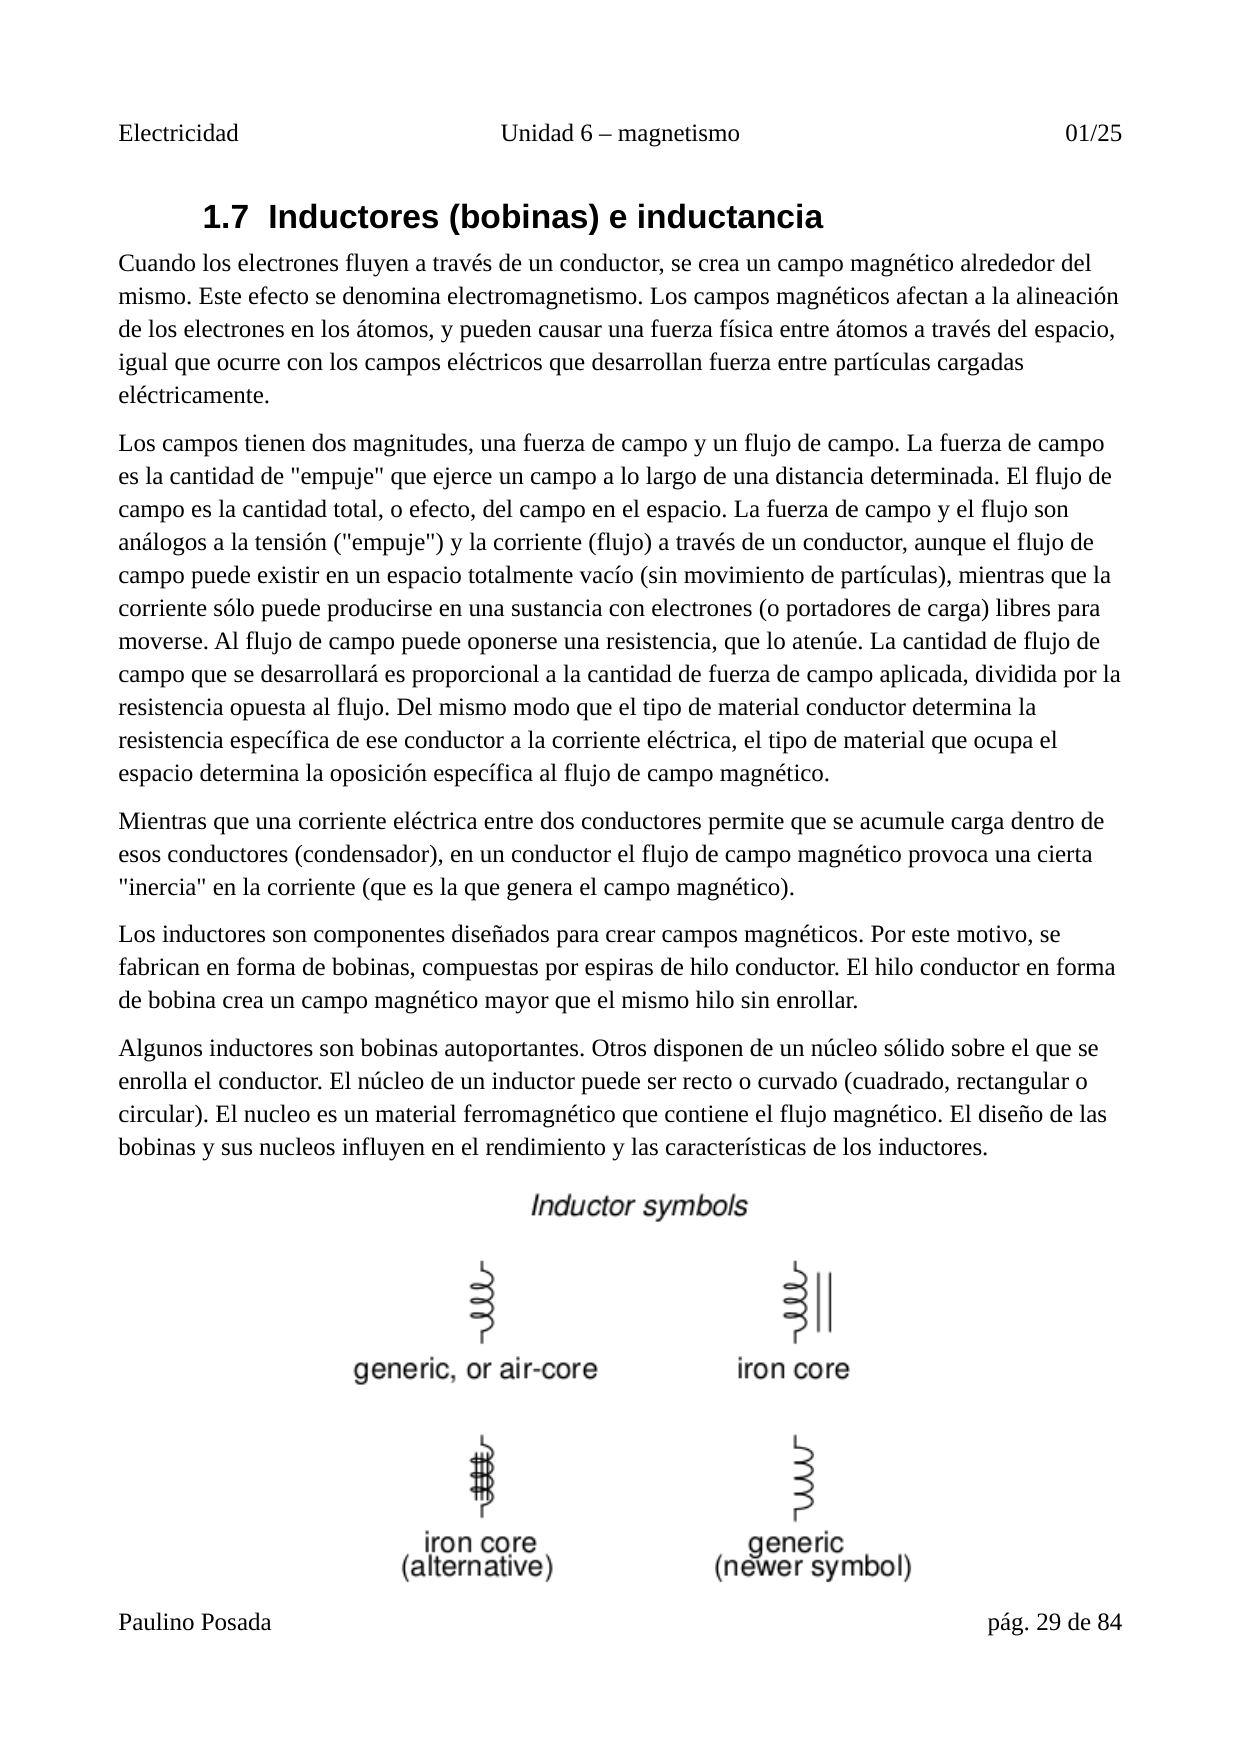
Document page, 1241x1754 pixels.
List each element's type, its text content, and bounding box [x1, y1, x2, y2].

text Los inductores son componentes diseñados para crear campos magnéticos. Por este motivo, se fabrican en forma de bobinas, compuestas por espiras de hilo conductor. El hilo conductor en forma de bobina crea un campo magnético mayor que el mismo hilo sin enrollar. [118, 919, 1122, 1014]
text Algunos inductores son bobinas autoportantes. Otros disponen de un núcleo sólido sobre el que se enrolla el conductor. El núcleo de un inductor puede ser recto o curvado (cuadrado, rectangular o circular). El nucleo es un material ferromagnético que contiene el flujo magnético. El diseño de las bobinas y sus nucleos influyen en el rendimiento y las características de los inductores. [118, 1033, 1122, 1161]
picture [321, 1178, 919, 1590]
text Mientras que una corriente eléctrica entre dos conductores permite que se acumule carga dentro de esos conductores (condensador), en un conductor el flujo de campo magnético provoca una cierta "inercia" en la corriente (que es la que genera el campo magnético). [118, 806, 1122, 901]
subtitle Inductores (bobinas) e inductancia [193, 197, 1122, 236]
text Cuando los electrones fluyen a través de un conductor, se crea un campo magnético alrededor del mismo. Este efecto se denomina electromagnetismo. Los campos magnéticos afectan a la alineación de los electrones en los átomos, y pueden causar una fuerza física entre átomos a través del espacio, igual que ocurre con los campos eléctricos que desarrollan fuerza entre partículas cargadas eléctricamente. [118, 248, 1122, 409]
text Los campos tienen dos magnitudes, una fuerza de campo y un flujo de campo. La fuerza de campo es la cantidad de "empuje" que ejerce un campo a lo largo de una distancia determinada. El flujo de campo es la cantidad total, o efecto, del campo en el espacio. La fuerza de campo y el flujo son análogos a la tensión ("empuje") y la corriente (flujo) a través de un conductor, aunque el flujo de campo puede existir en un espacio totalmente vacío (sin movimiento de partículas), mientras que la corriente sólo puede producirse en una sustancia con electrones (o portadores de carga) libres para moverse. Al flujo de campo puede oponerse una resistencia, que lo atenúe. La cantidad de flujo de campo que se desarrollará es proporcional a la cantidad de fuerza de campo aplicada, dividida por la resistencia opuesta al flujo. Del mismo modo que el tipo de material conductor determina la resistencia específica de ese conductor a la corriente eléctrica, el tipo de material que ocupa el espacio determina la oposición específica al flujo de campo magnético. [118, 428, 1122, 787]
